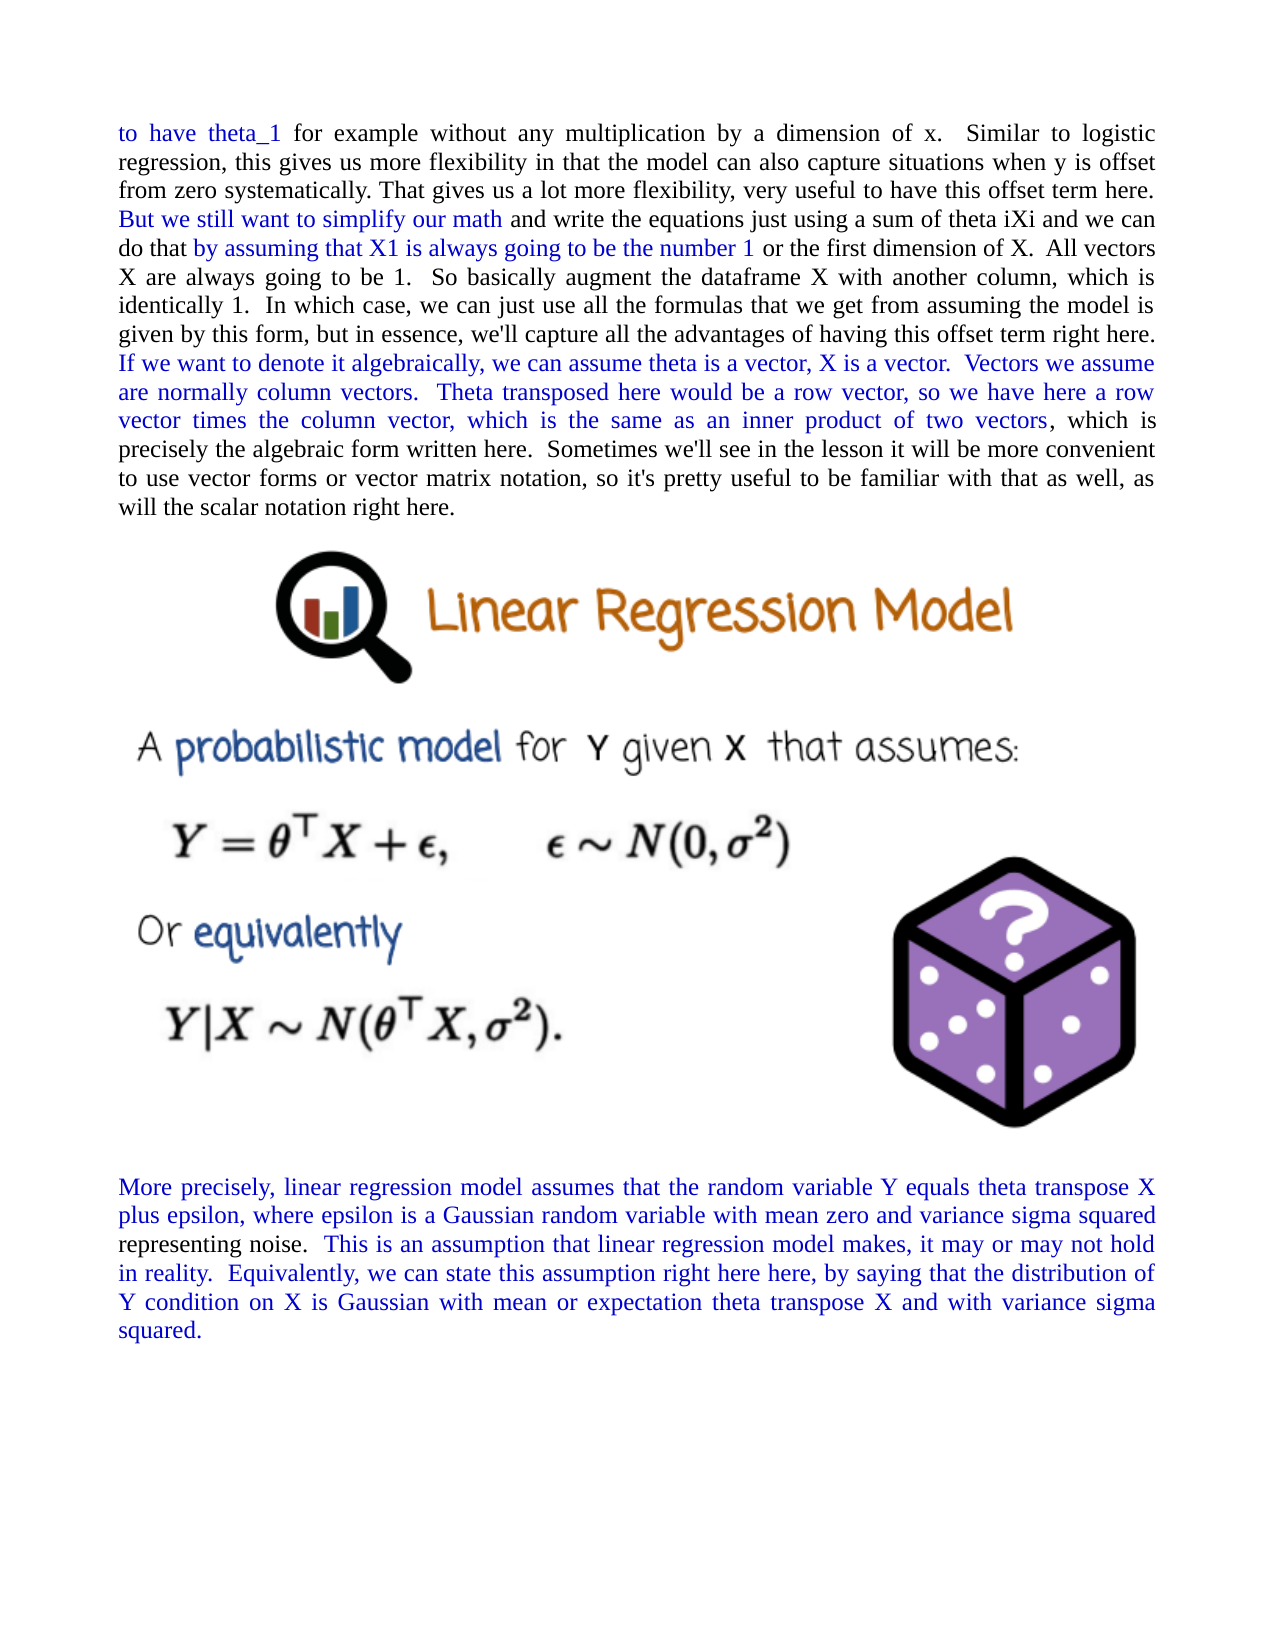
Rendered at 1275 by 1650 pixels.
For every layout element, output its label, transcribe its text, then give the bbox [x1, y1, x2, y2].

text More precisely, linear regression model assumes that the random variable Y equals theta transpose X plus epsilon, where epsilon is a Gaussian random variable with mean zero and variance sigma squared representing noise. This is an assumption that linear regression model makes, it may or may not hold in reality. Equivalently, we can state this assumption right here here, by saying that the distribution of Y condition on X is Gaussian with mean or expectation theta transpose X and with variance sigma squared. [118, 1172, 1157, 1344]
picture [120, 549, 1155, 1144]
text to have theta_1 for example without any multiplication by a dimension of x. Similar to logistic regression, this gives us more flexibility in that the model can also capture situations when y is offset from zero systematically. That gives us a lot more flexibility, very useful to have this offset term here. But we still want to simplify our math and write the equations just using a sum of theta iXi and we can do that by assuming that X1 is always going to be the number 1 or the first dimension of X. All vectors X are always going to be 1. So basically augment the dataframe X with another column, which is identically 1. In which case, we can just use all the formulas that we get from assuming the model is given by this form, but in essence, we'll capture all the advantages of having this offset term right here. If we want to denote it algebraically, we can assume theta is a vector, X is a vector. Vectors we assume are normally column vectors. Theta transposed here would be a row vector, so we have here a row vector times the column vector, which is the same as an inner product of two vectors, which is precisely the algebraic form written here. Sometimes we'll see in the lesson it will be more convenient to use vector forms or vector matrix notation, so it's pretty useful to be familiar with that as well, as will the scalar notation right here. [118, 118, 1157, 521]
